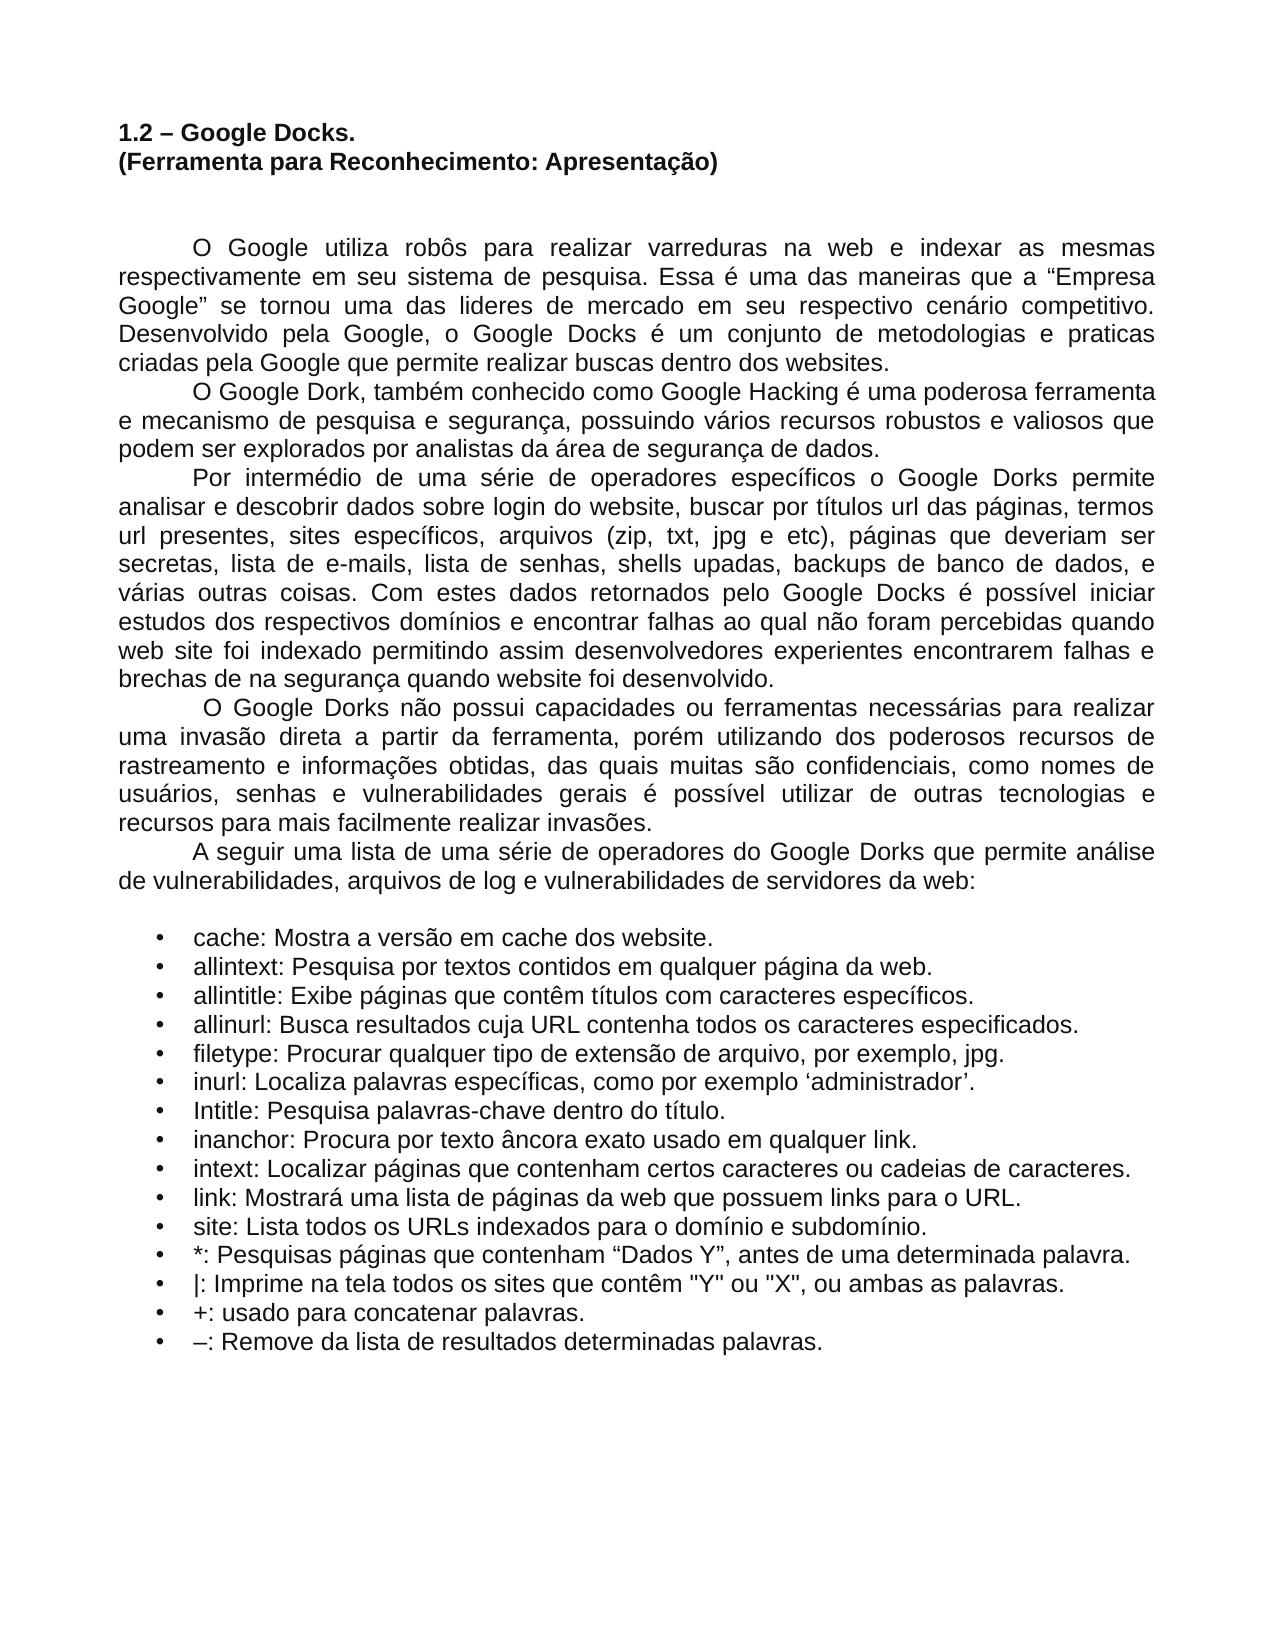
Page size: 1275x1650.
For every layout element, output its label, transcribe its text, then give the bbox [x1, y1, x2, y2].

list +: usado para concatenar palavras. [156, 1298, 1157, 1327]
text 1.2 – Google Docks. [118, 118, 1157, 147]
text O Google Dork, também conhecido como Google Hacking é uma poderosa ferramenta e mecanismo de pesquisa e segurança, possuindo vários recursos robustos e valiosos que podem ser explorados por analistas da área de segurança de dados. [118, 377, 1157, 463]
text Por intermédio de uma série de operadores específicos o Google Dorks permite analisar e descobrir dados sobre login do website, buscar por títulos url das páginas, termos url presentes, sites específicos, arquivos (zip, txt, jpg e etc), páginas que deveriam ser secretas, lista de e-mails, lista de senhas, shells upadas, backups de banco de dados, e várias outras coisas. Com estes dados retornados pelo Google Docks é possível iniciar estudos dos respectivos domínios e encontrar falhas ao qual não foram percebidas quando web site foi indexado permitindo assim desenvolvedores experientes encontrarem falhas e brechas de na segurança quando website foi desenvolvido. [118, 463, 1157, 693]
text O Google utiliza robôs para realizar varreduras na web e indexar as mesmas respectivamente em seu sistema de pesquisa. Essa é uma das maneiras que a “Empresa Google” se tornou uma das lideres de mercado em seu respectivo cenário competitivo. Desenvolvido pela Google, o Google Docks é um conjunto de metodologias e praticas criadas pela Google que permite realizar buscas dentro dos websites. [118, 233, 1157, 377]
list allintitle: Exibe páginas que contêm títulos com caracteres específicos. [156, 981, 1157, 1010]
list inanchor: Procura por texto âncora exato usado em qualquer link. [156, 1125, 1157, 1154]
list inurl: Localiza palavras específicas, como por exemplo ‘administrador’. [156, 1067, 1157, 1096]
list allintext: Pesquisa por textos contidos em qualquer página da web. [156, 952, 1157, 981]
list |: Imprime na tela todos os sites que contêm "Y" ou "X", ou ambas as palavras. [156, 1269, 1157, 1298]
text (Ferramenta para Reconhecimento: Apresentação) [118, 147, 1157, 176]
text A seguir uma lista de uma série de operadores do Google Dorks que permite análise de vulnerabilidades, arquivos de log e vulnerabilidades de servidores da web: [118, 837, 1157, 894]
list filetype: Procurar qualquer tipo de extensão de arquivo, por exemplo, jpg. [156, 1038, 1157, 1067]
text O Google Dorks não possui capacidades ou ferramentas necessárias para realizar uma invasão direta a partir da ferramenta, porém utilizando dos poderosos recursos de rastreamento e informações obtidas, das quais muitas são confidenciais, como nomes de usuários, senhas e vulnerabilidades gerais é possível utilizar de outras tecnologias e recursos para mais facilmente realizar invasões. [118, 693, 1157, 837]
list cache: Mostra a versão em cache dos website. [156, 923, 1157, 952]
list *: Pesquisas páginas que contenham “Dados Y”, antes de uma determinada palavra. [156, 1241, 1157, 1269]
list –: Remove da lista de resultados determinadas palavras. [156, 1327, 1157, 1356]
list Intitle: Pesquisa palavras-chave dentro do título. [156, 1096, 1157, 1125]
list site: Lista todos os URLs indexados para o domínio e subdomínio. [156, 1212, 1157, 1241]
list link: Mostrará uma lista de páginas da web que possuem links para o URL. [156, 1183, 1157, 1212]
list intext: Localizar páginas que contenham certos caracteres ou cadeias de caracteres. [156, 1154, 1157, 1183]
list allinurl: Busca resultados cuja URL contenha todos os caracteres especificados. [156, 1010, 1157, 1038]
